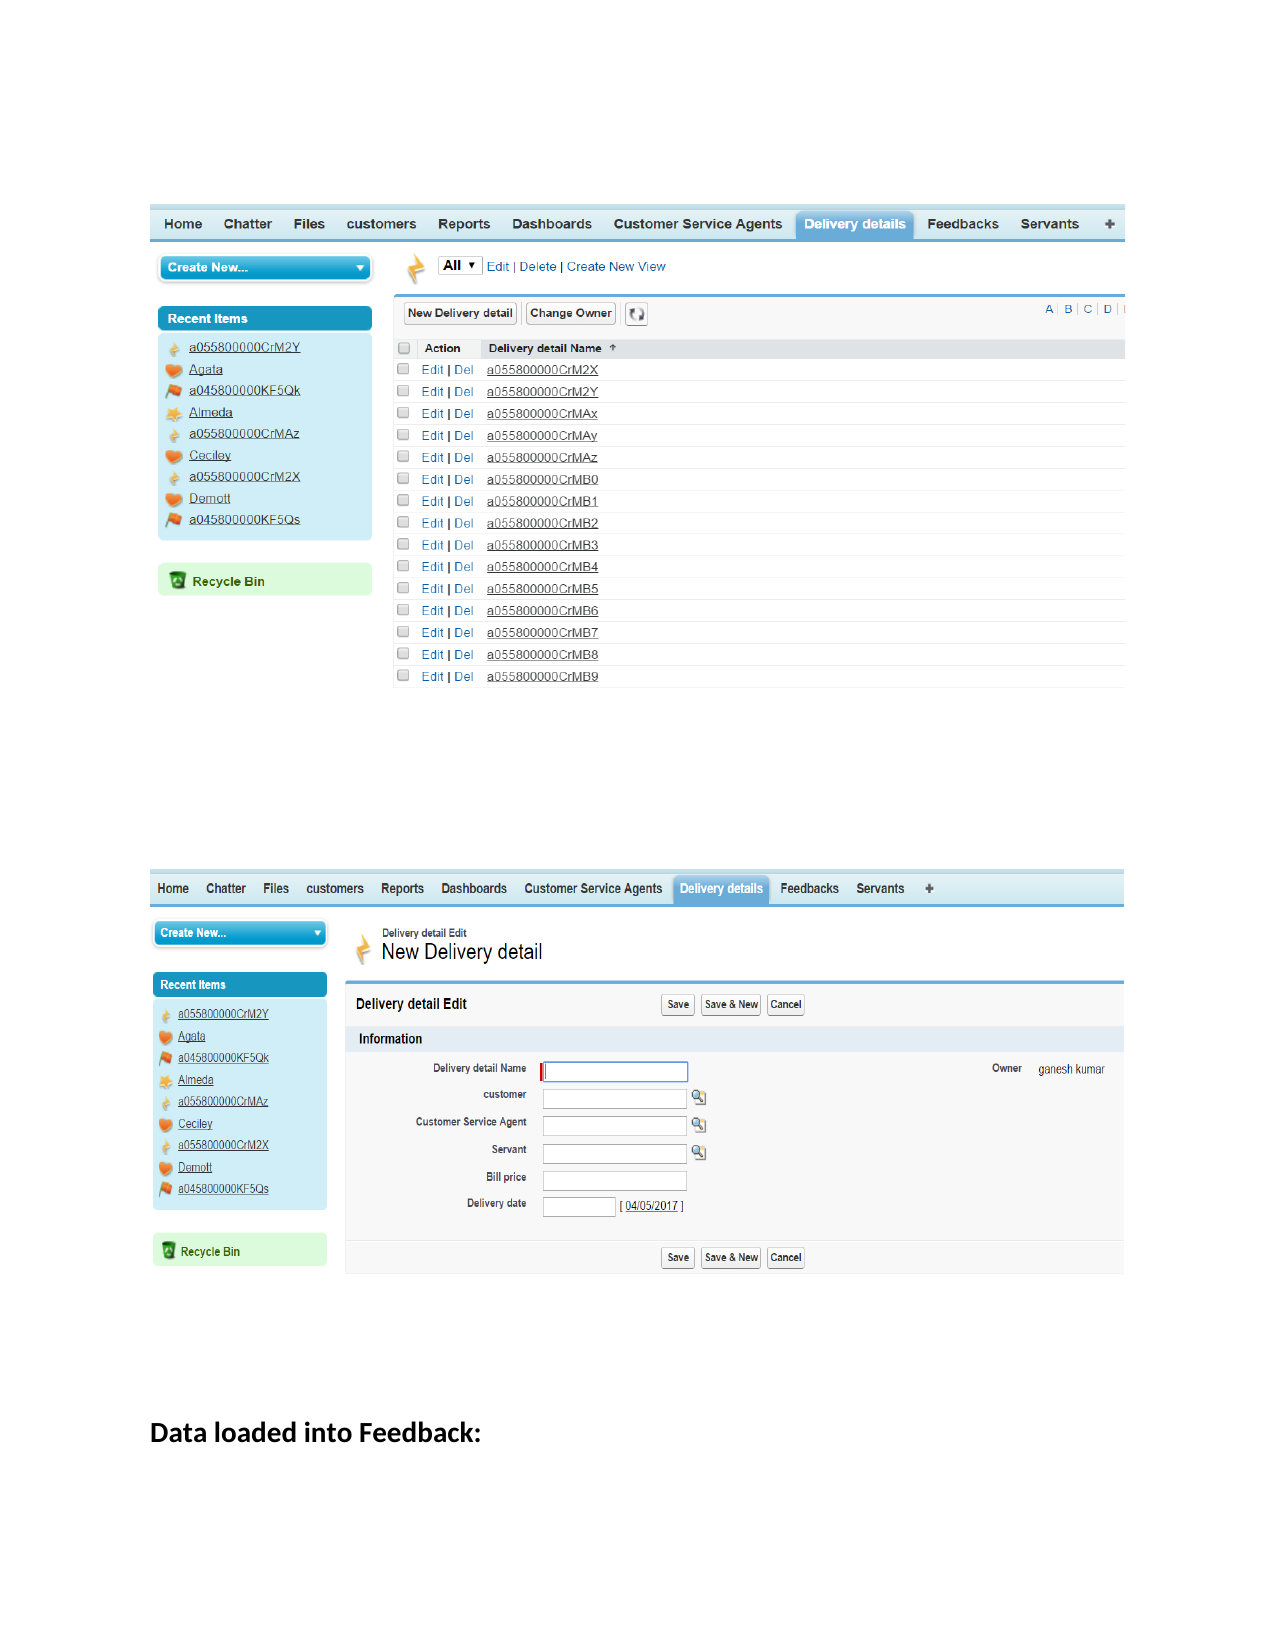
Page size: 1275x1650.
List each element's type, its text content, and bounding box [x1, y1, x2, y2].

text Data loaded into Feedback: [150, 1414, 1125, 1449]
